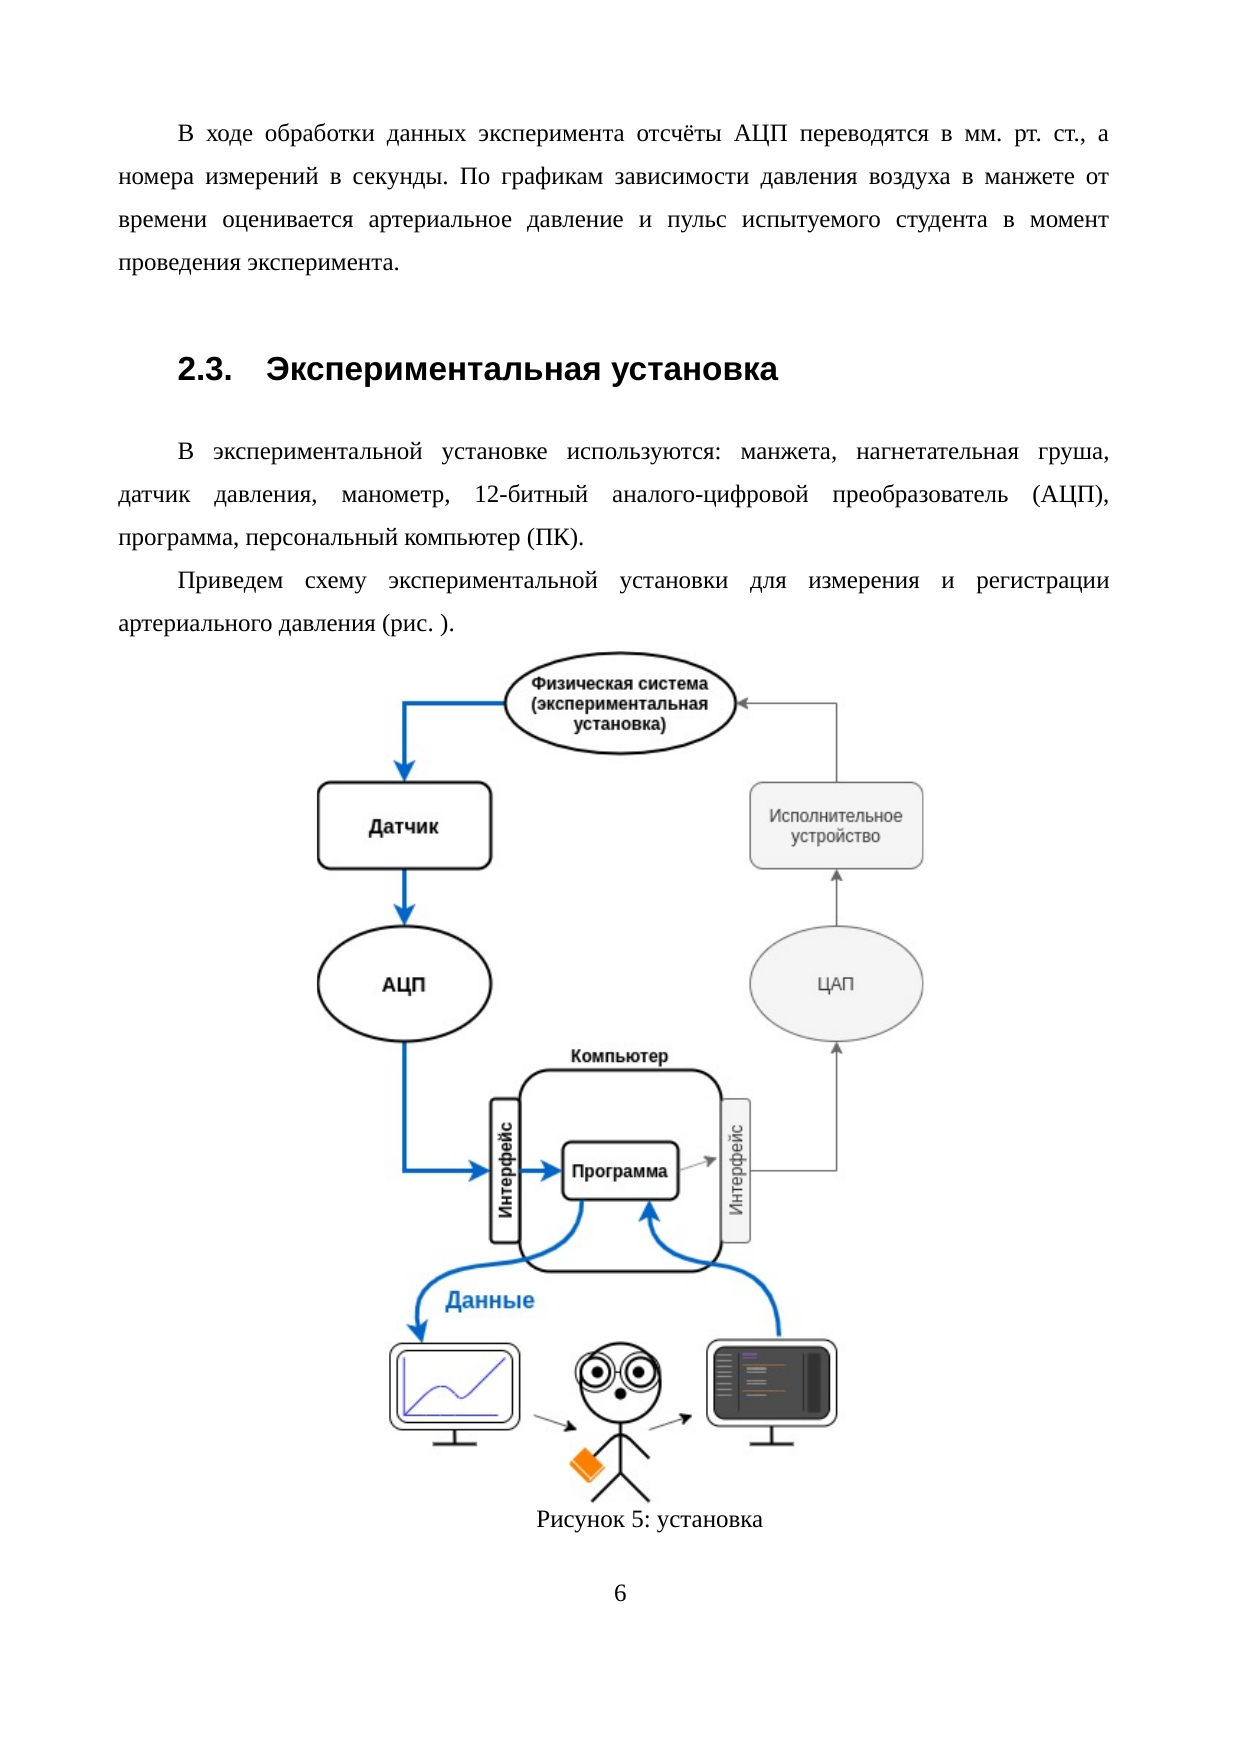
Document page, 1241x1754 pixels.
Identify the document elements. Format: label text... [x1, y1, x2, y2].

picture [316, 651, 924, 1504]
subtitle Экспериментальная установка [118, 349, 1122, 387]
text В экспериментальной установке используются: манжета, нагнетательная груша, датчик давления, манометр, 12-битный аналого-цифровой преобразователь (АЦП), программа, персональный компьютер (ПК). [118, 436, 1110, 551]
text Рисунок 5: установка [118, 1504, 1122, 1533]
text В ходе обработки данных эксперимента отсчёты АЦП переводятся в мм. рт. ст., а номера измерений в секунды. По графикам зависимости давления воздуха в манжете от времени оценивается артериальное давление и пульс испытуемого студента в момент проведения эксперимента. [118, 118, 1110, 276]
text Приведем схему экспериментальной установки для измерения и регистрации артериального давления (рис. ). [118, 565, 1110, 637]
